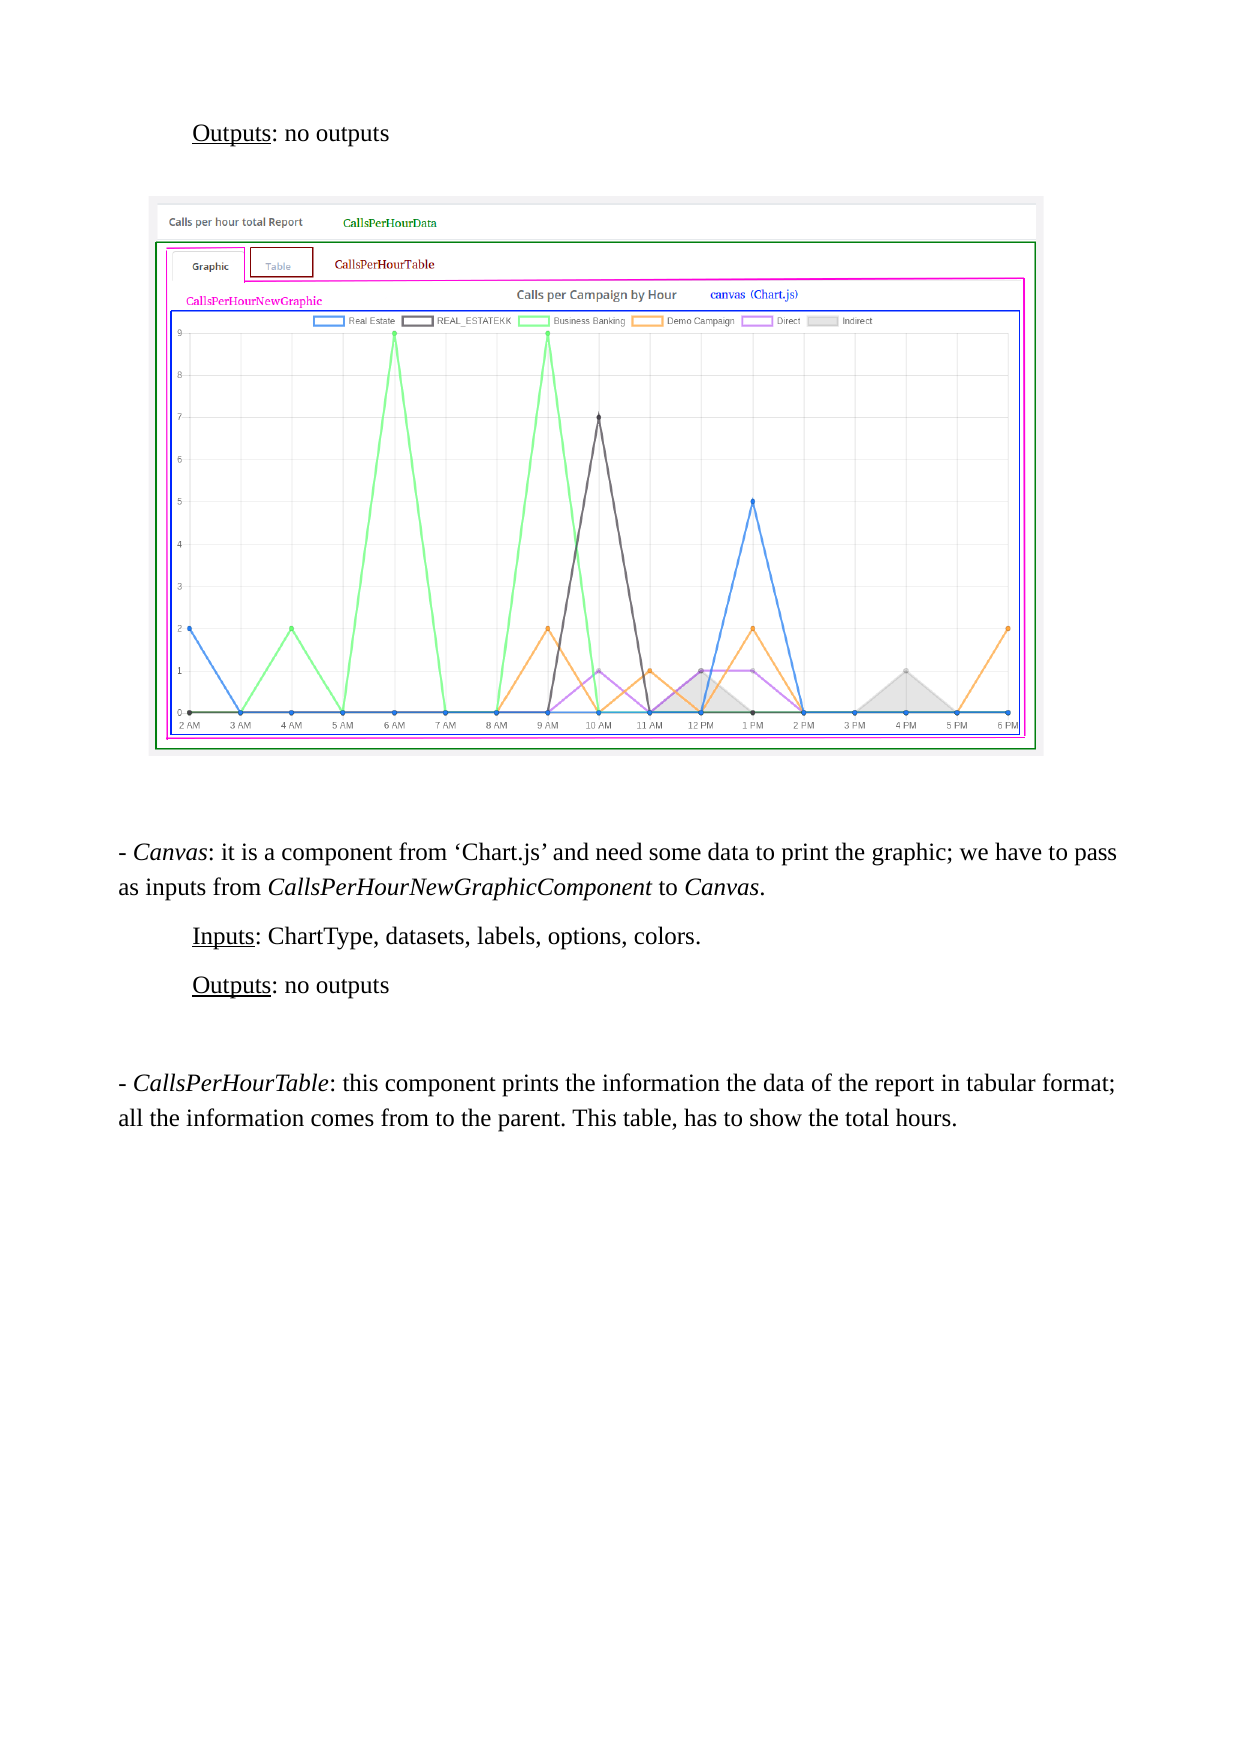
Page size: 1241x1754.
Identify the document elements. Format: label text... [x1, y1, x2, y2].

text Inputs: ChartType, datasets, labels, options, colors. [118, 921, 1122, 950]
text - Canvas: it is a component from ‘Chart.js’ and need some data to print the graphic; we have to pass as inputs from CallsPerHourNewGraphicComponent to Canvas. [118, 837, 1122, 901]
picture [148, 196, 1044, 756]
text Outputs: no outputs [118, 118, 1122, 147]
text Outputs: no outputs [118, 970, 1122, 999]
text - CallsPerHourTable: this component prints the information the data of the report in tabular format; all the information comes from to the parent. This table, has to show the total hours. [118, 1068, 1122, 1131]
